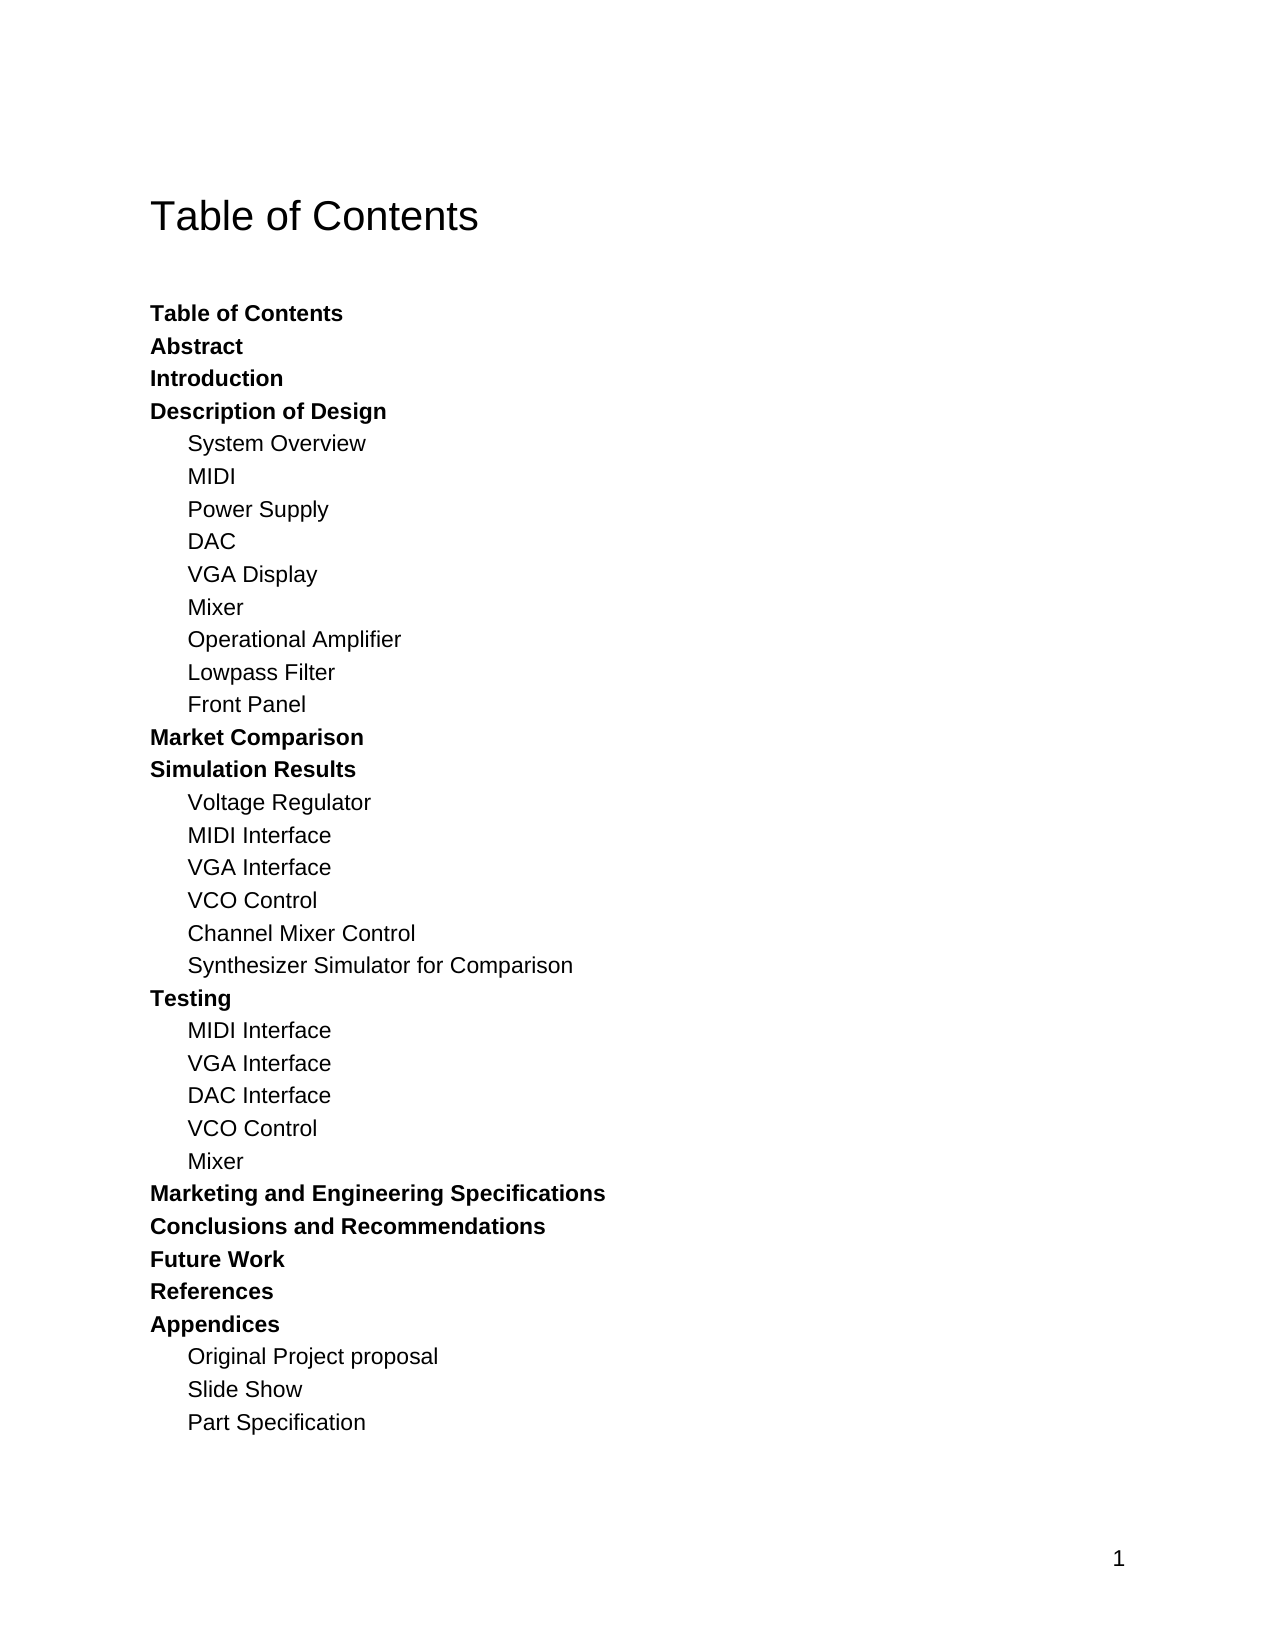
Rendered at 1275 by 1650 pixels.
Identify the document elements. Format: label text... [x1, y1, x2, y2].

text MIDI Interface 28 [187, 822, 1125, 848]
text Mixer 49 [187, 1148, 1125, 1174]
text DAC 15 [187, 528, 1125, 554]
text Introduction 3 [150, 365, 1125, 392]
text Testing 40 [150, 985, 1125, 1011]
text Simulation Results 27 [150, 756, 1125, 783]
text MIDI Interface 40 [187, 1017, 1125, 1044]
text VCO Control 33 [187, 887, 1125, 913]
text Original Project proposal 63 [187, 1343, 1125, 1370]
text VCO Control 47 [187, 1115, 1125, 1141]
text Appendices 63 [150, 1311, 1125, 1337]
text Operational Amplifier 20 [187, 626, 1125, 652]
text Part Specification 83 [187, 1408, 1125, 1435]
text DAC Interface 45 [187, 1082, 1125, 1109]
text Marketing and Engineering Specifications 50 [150, 1180, 1125, 1207]
text VGA Interface 30 [187, 854, 1125, 881]
text Front Panel 22 [187, 691, 1125, 718]
text Future Work 59 [150, 1246, 1125, 1272]
text Channel Mixer Control 37 [187, 919, 1125, 946]
text Table of Contents 1 [150, 300, 1125, 326]
text VGA Interface 42 [187, 1050, 1125, 1076]
text Description of Design 6 [150, 398, 1125, 424]
text MIDI 8 [187, 463, 1125, 489]
text Mixer 19 [187, 593, 1125, 620]
text Voltage Regulator 27 [187, 789, 1125, 815]
text Synthesizer Simulator for Comparison 39 [187, 952, 1125, 978]
text Conclusions and Recommendations 52 [150, 1213, 1125, 1239]
text References 60 [150, 1278, 1125, 1304]
text VGA Display 17 [187, 561, 1125, 587]
text Market Comparison 24 [150, 724, 1125, 750]
text Power Supply 14 [187, 496, 1125, 522]
subtitle Table of Contents [150, 192, 1125, 239]
text Abstract 2 [150, 333, 1125, 359]
text Slide Show 65 [187, 1376, 1125, 1402]
text Lowpass Filter 21 [187, 659, 1125, 685]
text System Overview 6 [187, 430, 1125, 457]
